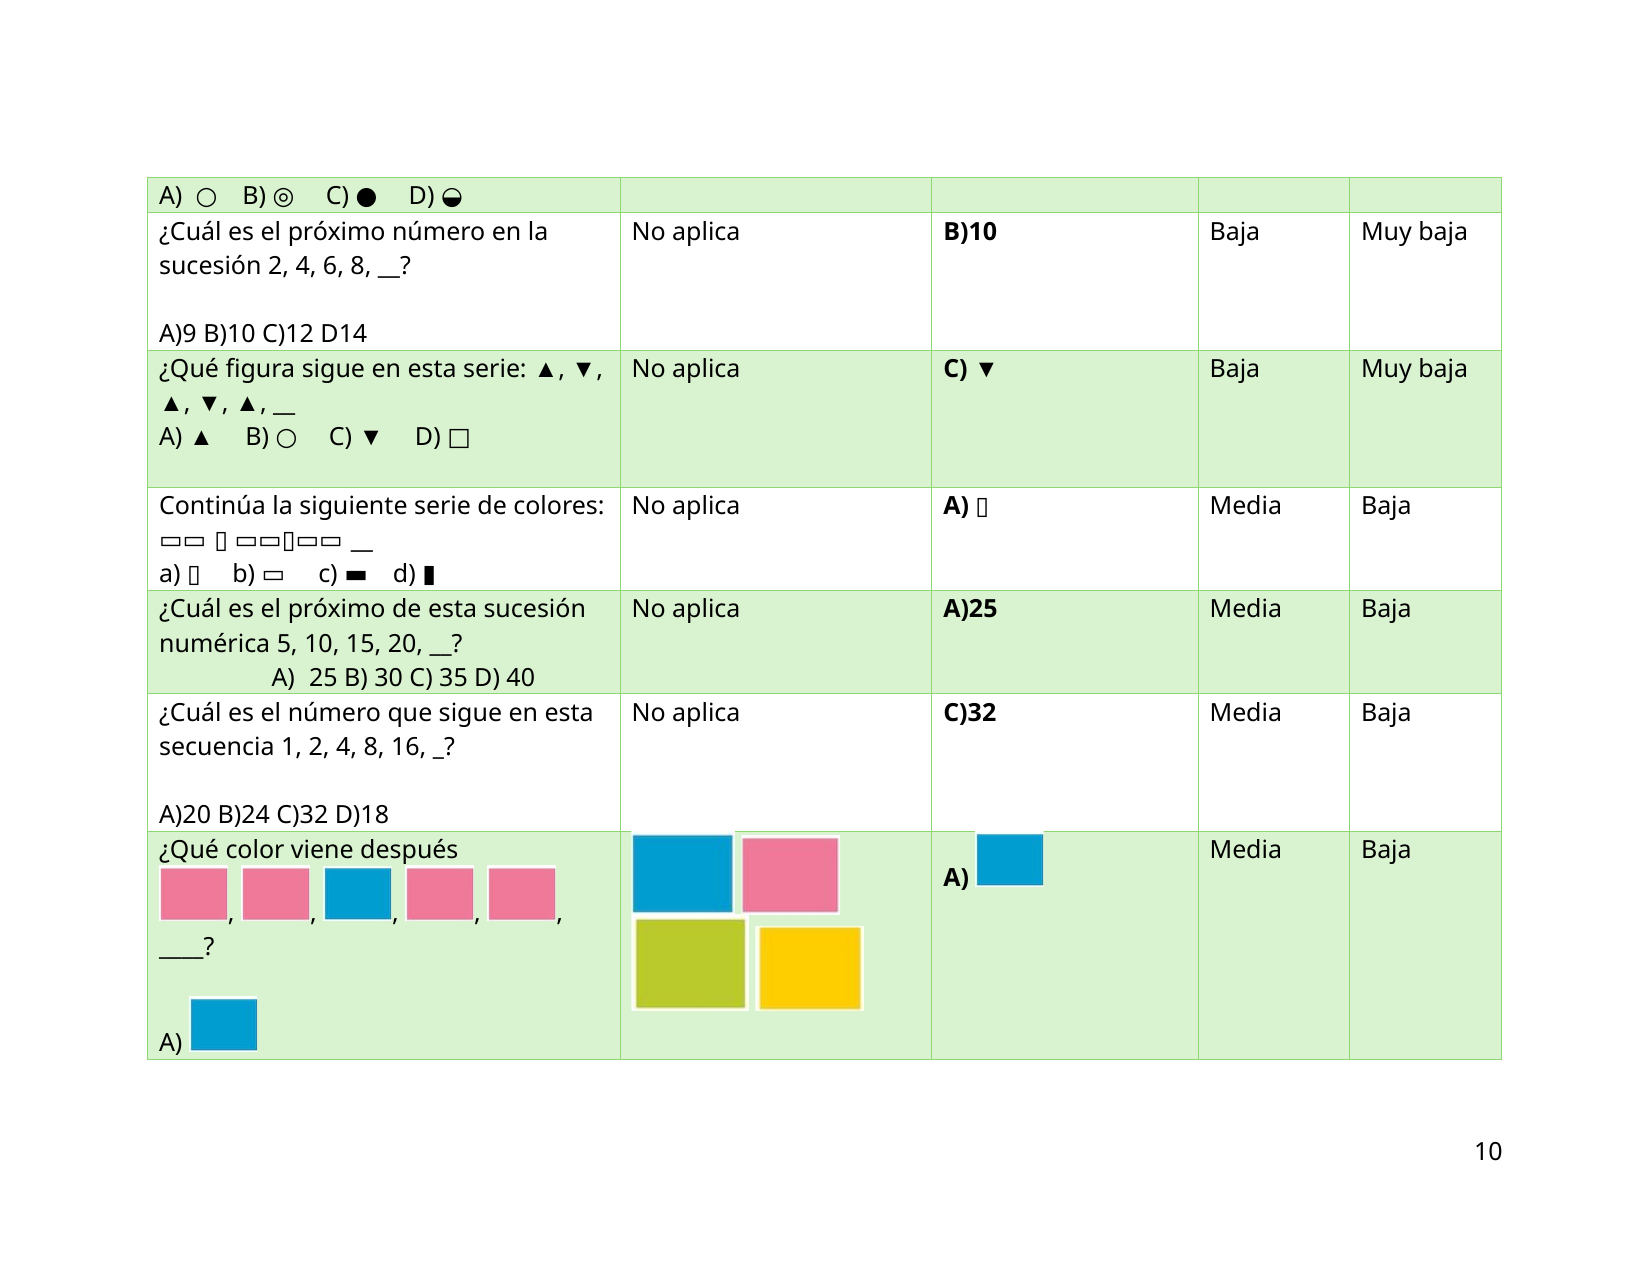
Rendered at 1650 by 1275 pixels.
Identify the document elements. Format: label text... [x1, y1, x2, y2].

table_cell No aplica [621, 488, 931, 590]
table_cell ¿Qué figura sigue en esta serie: ▲, ▼, ▲, ▼, ▲, __ A) ▲ B) ○ C) ▼ D) □ [148, 351, 620, 487]
table_cell No aplica [621, 213, 931, 349]
table_cell A) ○ B) ◎ C) ● D) ◒ [148, 178, 620, 212]
table_cell Baja [1350, 488, 1501, 590]
table_cell Baja [1199, 351, 1349, 487]
table_cell A) ▯ [932, 488, 1198, 590]
picture [631, 997, 749, 1011]
table_cell Baja [1350, 694, 1501, 831]
table_cell [621, 832, 931, 1059]
table_cell No aplica [621, 591, 931, 693]
table_cell ¿Cuál es el próximo número en la sucesión 2, 4, 6, 8, __? A)9 B)10 C)12 D14 [148, 213, 620, 349]
picture [487, 885, 556, 921]
table_cell Baja [1350, 832, 1501, 1059]
table_cell Continúa la siguiente serie de colores: ▭▭ ▯ ▭▭▯▭▭ __ a) ▯ b) ▭ c) ▬ d) ▮ [148, 488, 620, 590]
table_cell C)32 [932, 694, 1198, 831]
table_cell A)25 [932, 591, 1198, 693]
picture [323, 913, 392, 921]
table_cell A) [932, 832, 1198, 1059]
table_cell [932, 178, 1198, 212]
table_cell B)10 [932, 213, 1198, 349]
table_cell No aplica [621, 351, 931, 487]
table_cell Baja [1199, 213, 1349, 349]
picture [755, 957, 864, 1011]
table_cell Muy baja [1350, 351, 1501, 487]
picture [975, 879, 1044, 887]
picture [241, 885, 310, 921]
table_cell ¿Cuál es el próximo de esta sucesión numérica 5, 10, 15, 20, __? 25 B) 30 C) 35 D) 40 [148, 591, 620, 693]
table_cell [621, 178, 931, 212]
table_cell Media [1199, 488, 1349, 590]
picture [158, 885, 228, 921]
table_cell Baja [1350, 591, 1501, 693]
picture [631, 903, 735, 915]
picture [405, 885, 474, 921]
table_cell Media [1199, 591, 1349, 693]
table_cell Muy baja [1350, 213, 1501, 349]
table_cell No aplica [621, 694, 931, 831]
table_cell [1199, 178, 1349, 212]
picture [188, 1043, 258, 1052]
table_cell ¿Cuál es el número que sigue en esta secuencia 1, 2, 4, 8, 16, _? A)20 B)24 C)32 D)18 [148, 694, 620, 831]
picture [741, 863, 841, 915]
table_cell C) ▼ [932, 351, 1198, 487]
table_cell Media [1199, 832, 1349, 1059]
table_cell Media [1199, 694, 1349, 831]
table_cell ¿Qué color viene después , , , , , ____? A) [148, 832, 620, 1059]
table_cell [1350, 178, 1501, 212]
